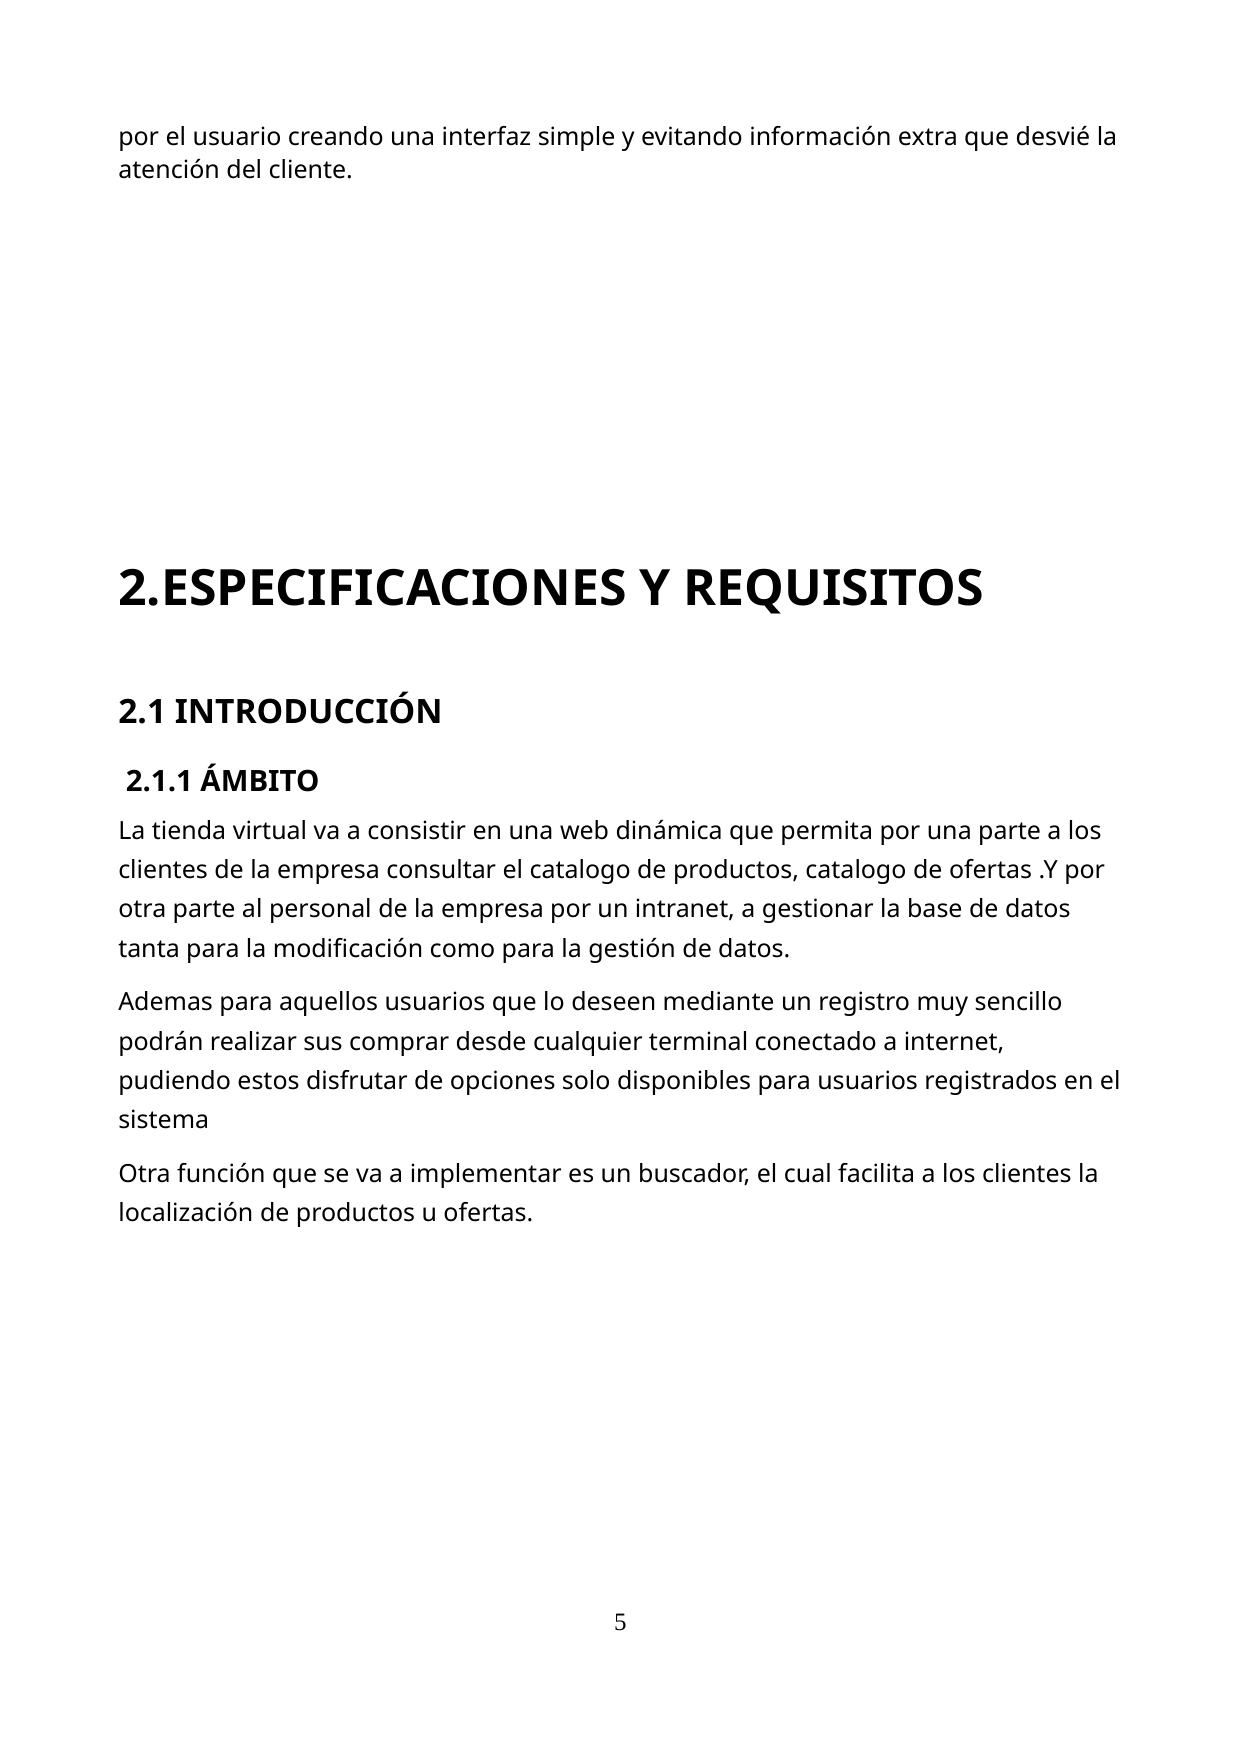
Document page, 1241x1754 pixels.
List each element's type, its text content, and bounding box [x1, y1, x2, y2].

subtitle 2.1 INTRODUCCIÓN [118, 687, 1122, 733]
text Ademas para aquellos usuarios que lo deseen mediante un registro muy sencillo podrán realizar sus comprar desde cualquier terminal conectado a internet, pudiendo estos disfrutar de opciones solo disponibles para usuarios registrados en el sistema [118, 984, 1122, 1136]
subtitle 2.ESPECIFICACIONES Y REQUISITOS [118, 552, 1122, 620]
text La tienda virtual va a consistir en una web dinámica que permita por una parte a los clientes de la empresa consultar el catalogo de productos, catalogo de ofertas .Y por otra parte al personal de la empresa por un intranet, a gestionar la base de datos tanta para la modificación como para la gestión de datos. [118, 813, 1122, 964]
subtitle 2.1.1 ÁMBITO [118, 760, 1122, 800]
text por el usuario creando una interfaz simple y evitando información extra que desvié la atención del cliente. [118, 118, 1122, 186]
text Otra función que se va a implementar es un buscador, el cual facilita a los clientes la localización de productos u ofertas. [118, 1155, 1122, 1228]
